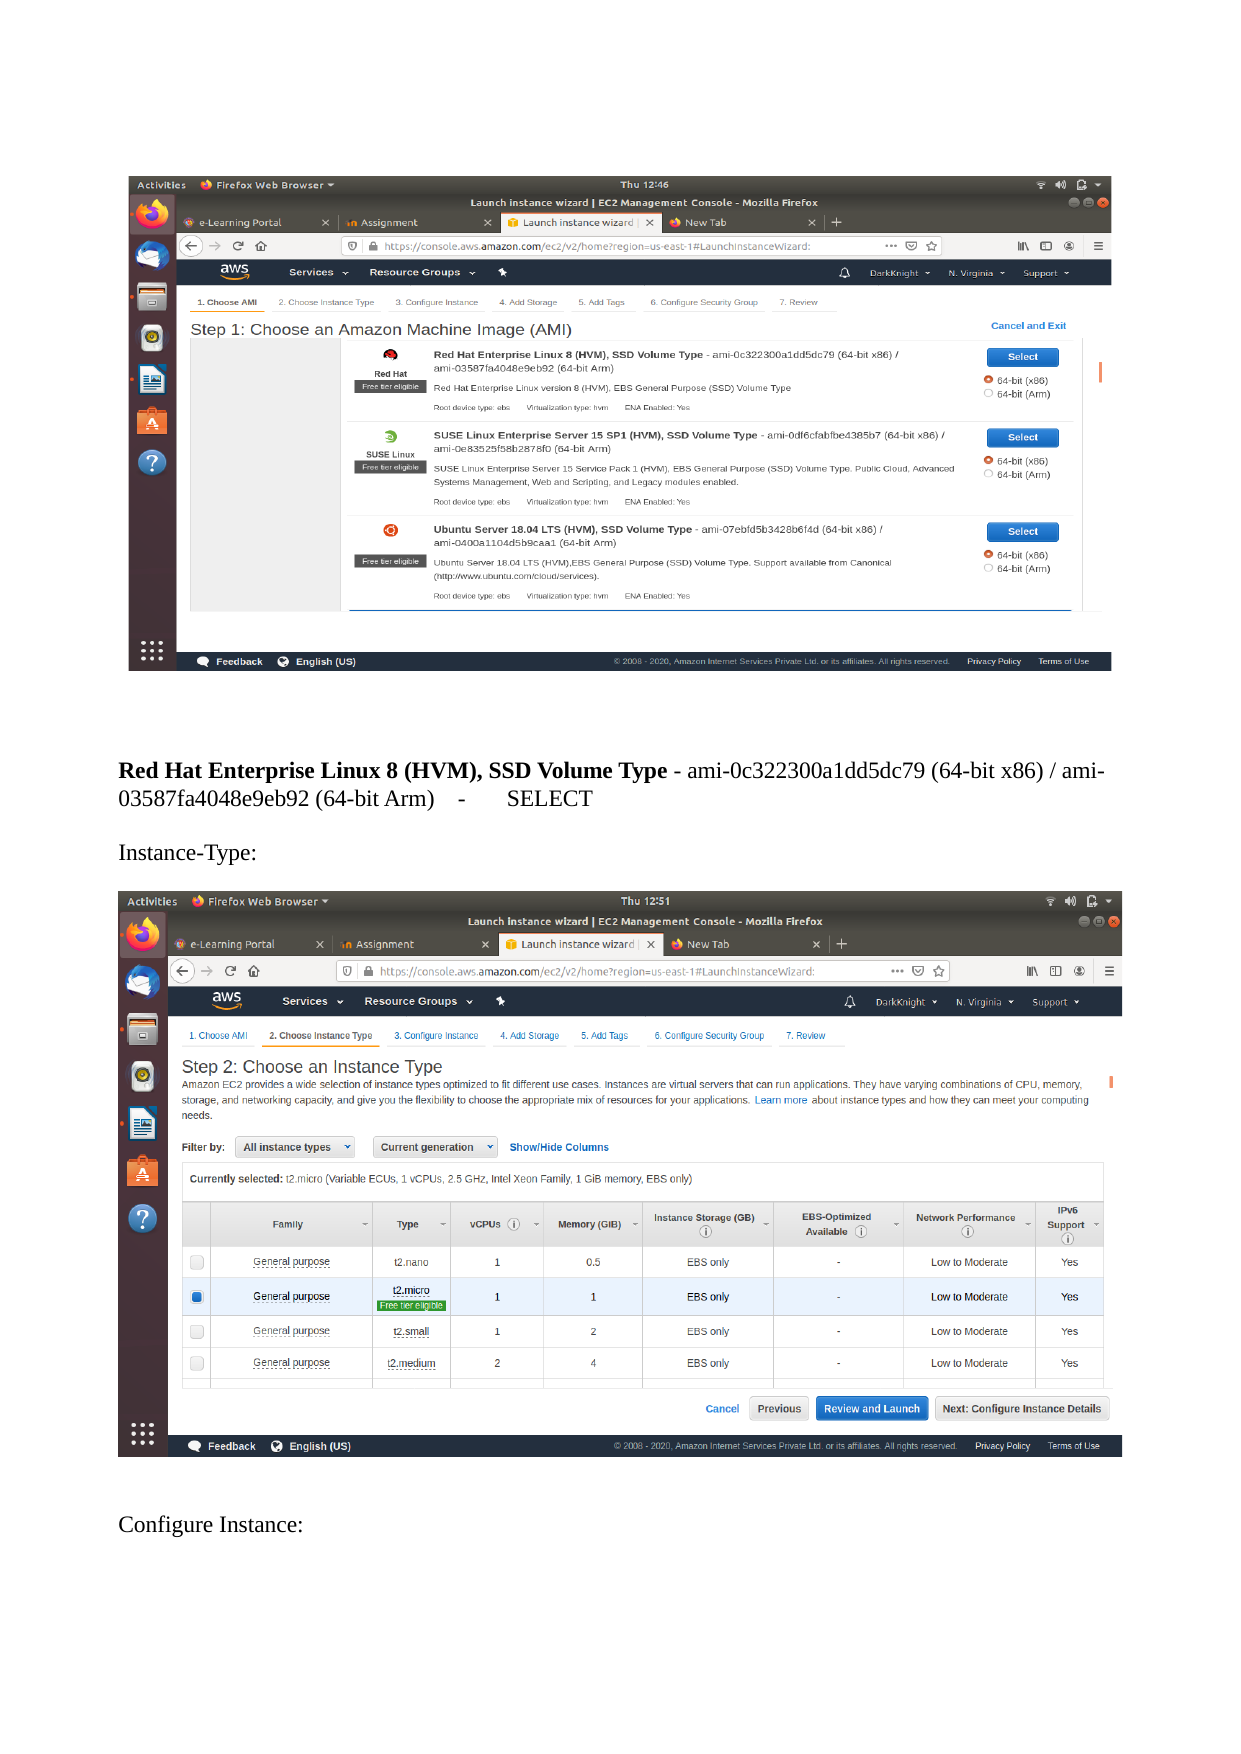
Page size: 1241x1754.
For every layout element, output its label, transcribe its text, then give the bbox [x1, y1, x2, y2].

text Instance-Type: [118, 838, 1122, 865]
text Red Hat Enterprise Linux 8 (HVM), SSD Volume Type - ami-0c322300a1dd5dc79 (64-bit x86) / ami-03587fa4048e9eb92 (64-bit Arm) - SELECT [118, 757, 1122, 811]
picture [128, 176, 1112, 671]
picture [118, 891, 1123, 1457]
text Configure Instance: [118, 1510, 1122, 1537]
